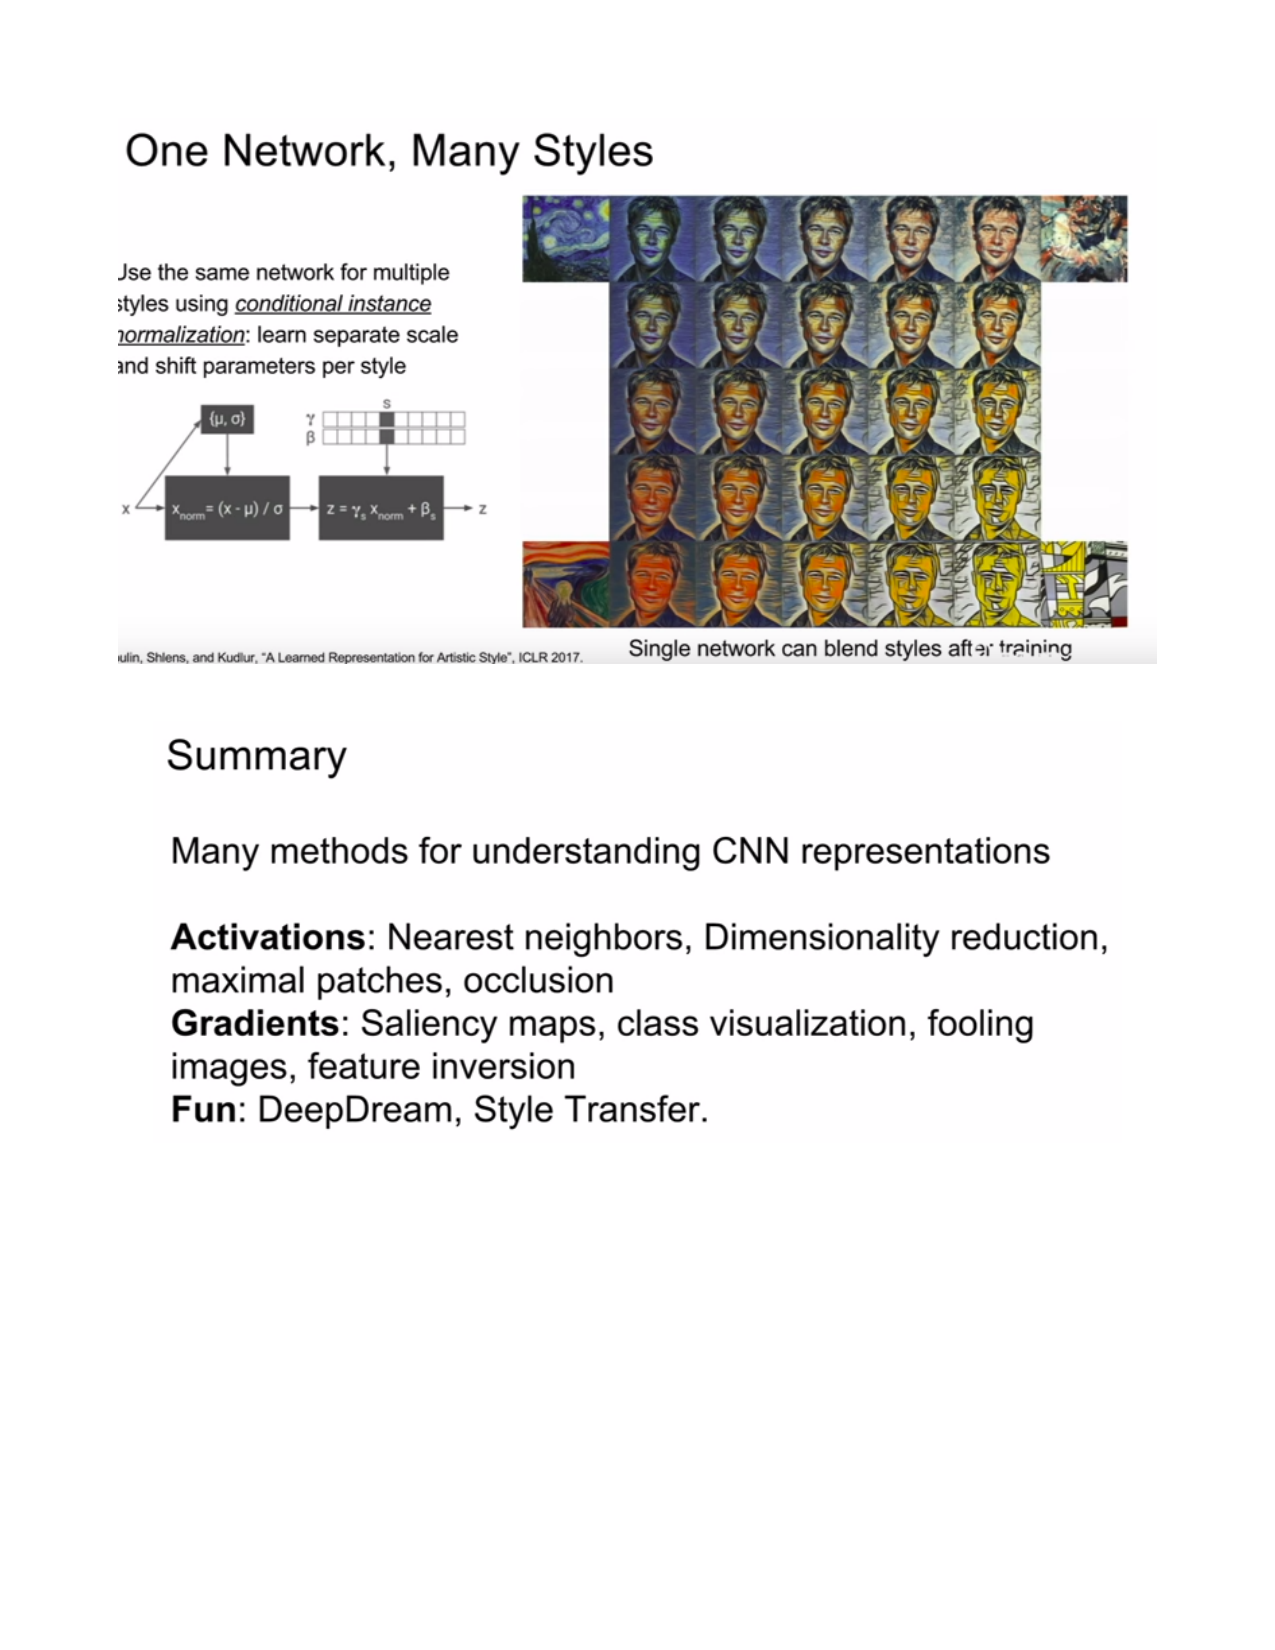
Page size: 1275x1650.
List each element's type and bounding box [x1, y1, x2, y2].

picture [152, 721, 1123, 1143]
picture [118, 118, 1157, 664]
